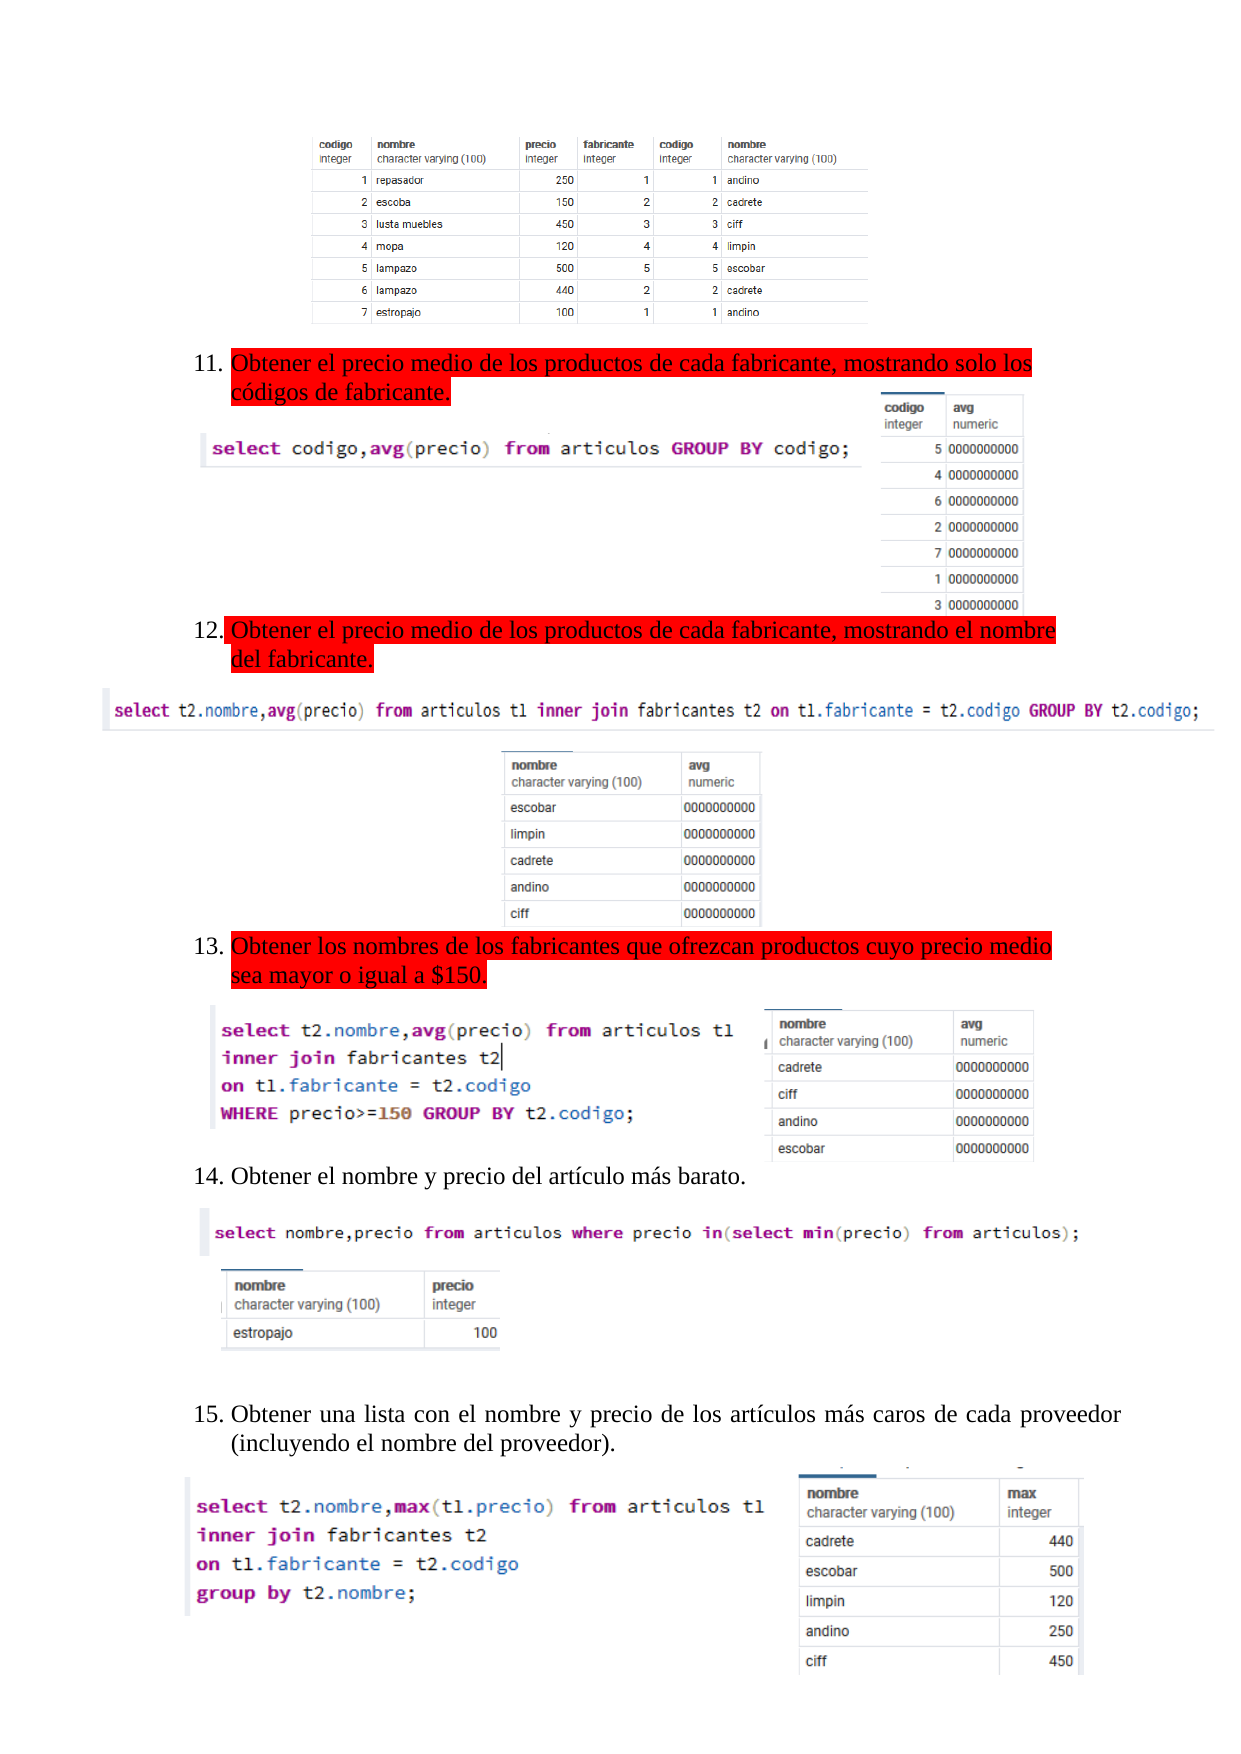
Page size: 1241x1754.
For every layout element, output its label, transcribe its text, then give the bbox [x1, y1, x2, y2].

picture [200, 444, 833, 469]
picture [501, 751, 610, 927]
picture [798, 1467, 867, 1675]
picture [221, 1307, 286, 1351]
list Obtener una lista con el nombre y precio de los artículos más caros de cada proveedor (incluyendo el nombre del proveedor). [193, 1399, 1122, 1457]
list Obtener el nombre y precio del artículo más barato. [193, 1161, 1122, 1190]
picture [199, 1208, 1085, 1256]
picture [210, 1005, 401, 1129]
list Obtener el precio medio de los productos de cada fabricante, mostrando solo los [193, 348, 1122, 377]
picture [184, 1477, 406, 1616]
list sea mayor o igual a $150. [193, 960, 1122, 989]
picture [102, 703, 1215, 731]
list Obtener el precio medio de los productos de cada fabricante, mostrando el nombre [193, 434, 1122, 644]
picture [764, 1019, 828, 1162]
list del fabricante. [193, 644, 1122, 673]
list Obtener los nombres de los fabricantes que ofrezcan productos cuyo precio medio [193, 931, 1122, 960]
list códigos de fabricante. [193, 377, 1122, 406]
picture [880, 392, 948, 616]
picture [311, 137, 868, 324]
